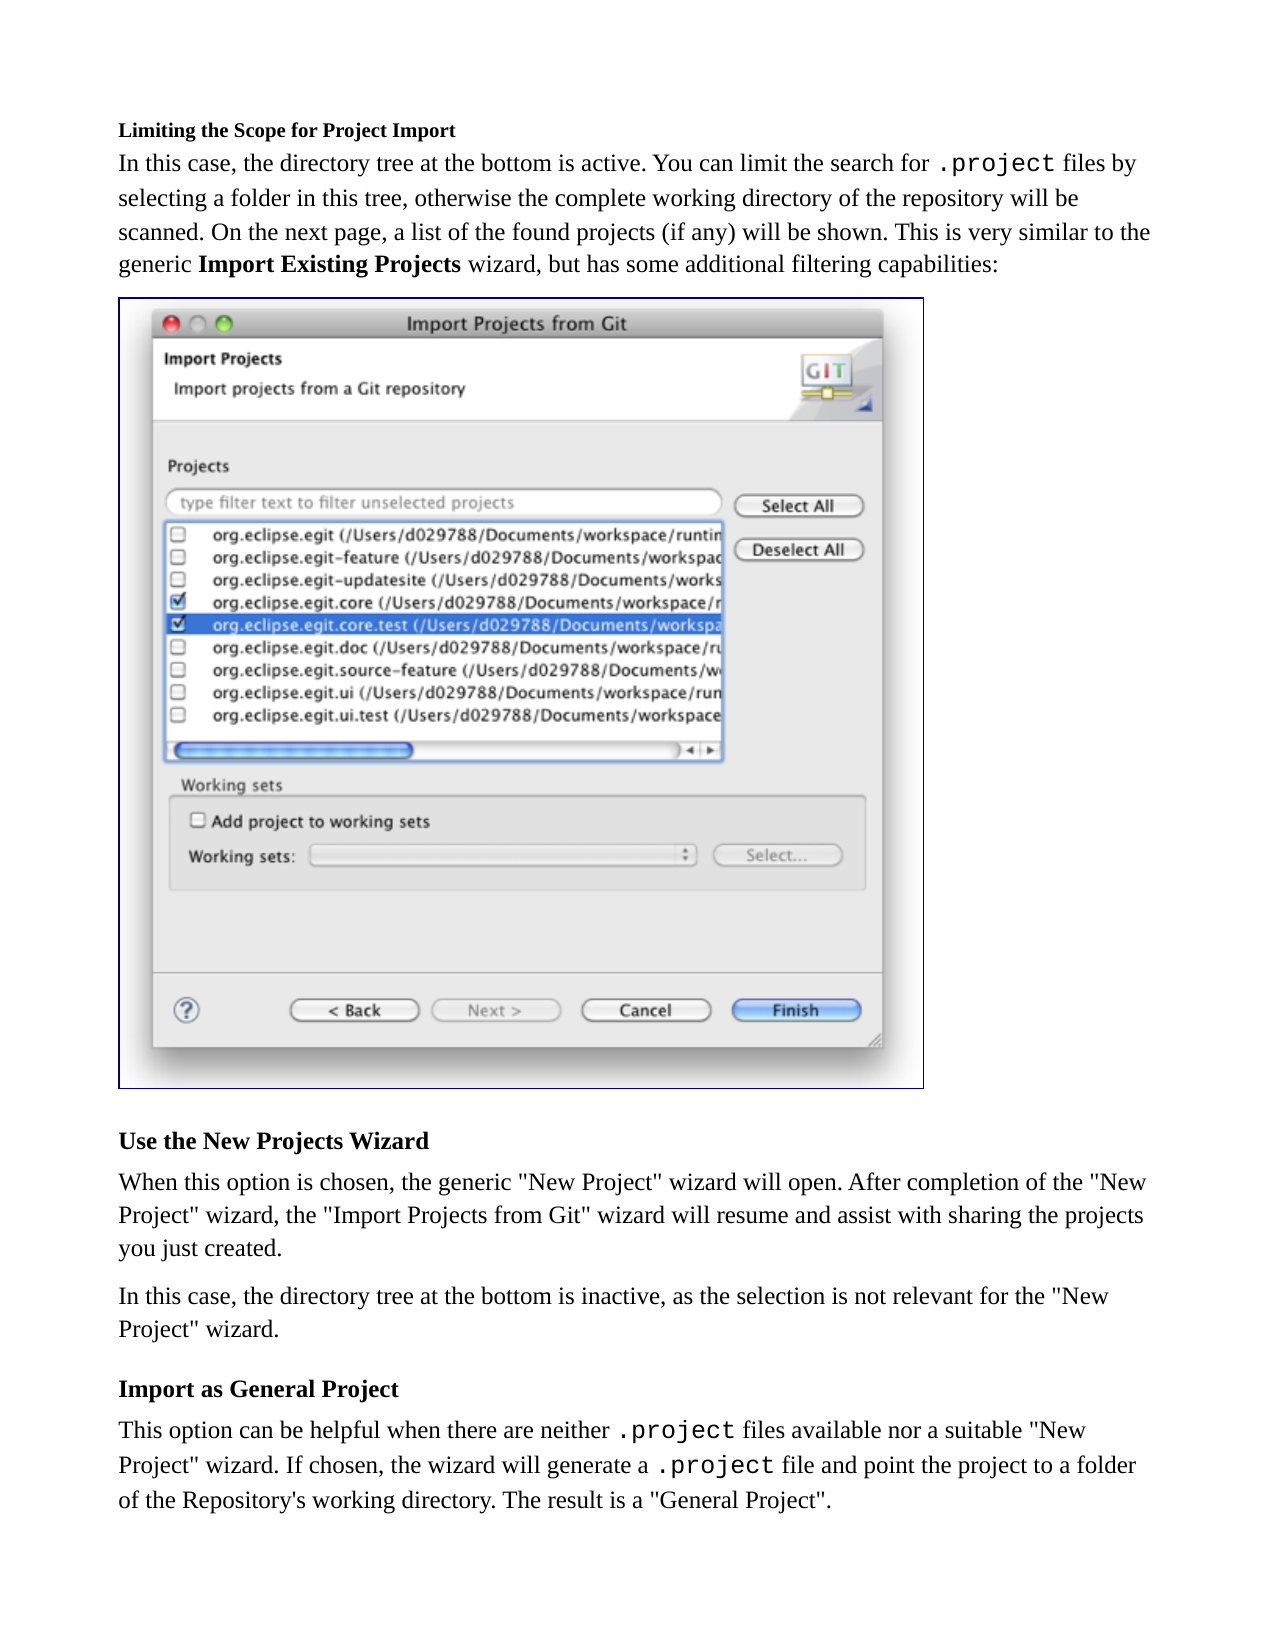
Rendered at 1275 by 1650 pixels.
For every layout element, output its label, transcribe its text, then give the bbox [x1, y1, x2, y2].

text This option can be helpful when there are neither .project files available nor a suitable "New Project" wizard. If chosen, the wizard will generate a .project file and point the project to a folder of the Repository's working directory. The result is a "General Project". [118, 1415, 1157, 1514]
subtitle Use the New Projects Wizard [118, 1126, 1157, 1155]
subtitle Import as General Project [118, 1374, 1157, 1403]
text In this case, the directory tree at the bottom is active. You can limit the search for .project files by selecting a folder in this tree, otherwise the complete working directory of the repository will be scanned. On the next page, a list of the found projects (if any) will be shown. This is very similar to the generic Import Existing Projects wizard, but has some additional filtering capabilities: [118, 148, 1157, 278]
text In this case, the directory tree at the bottom is inactive, as the selection is not relevant for the "New Project" wizard. [118, 1281, 1157, 1343]
picture [120, 299, 923, 1088]
text When this option is chosen, the generic "New Project" wizard will open. After completion of the "New Project" wizard, the "Import Projects from Git" wizard will resume and assist with sharing the projects you just created. [118, 1167, 1157, 1262]
subtitle Limiting the Scope for Project Import [118, 118, 1157, 142]
